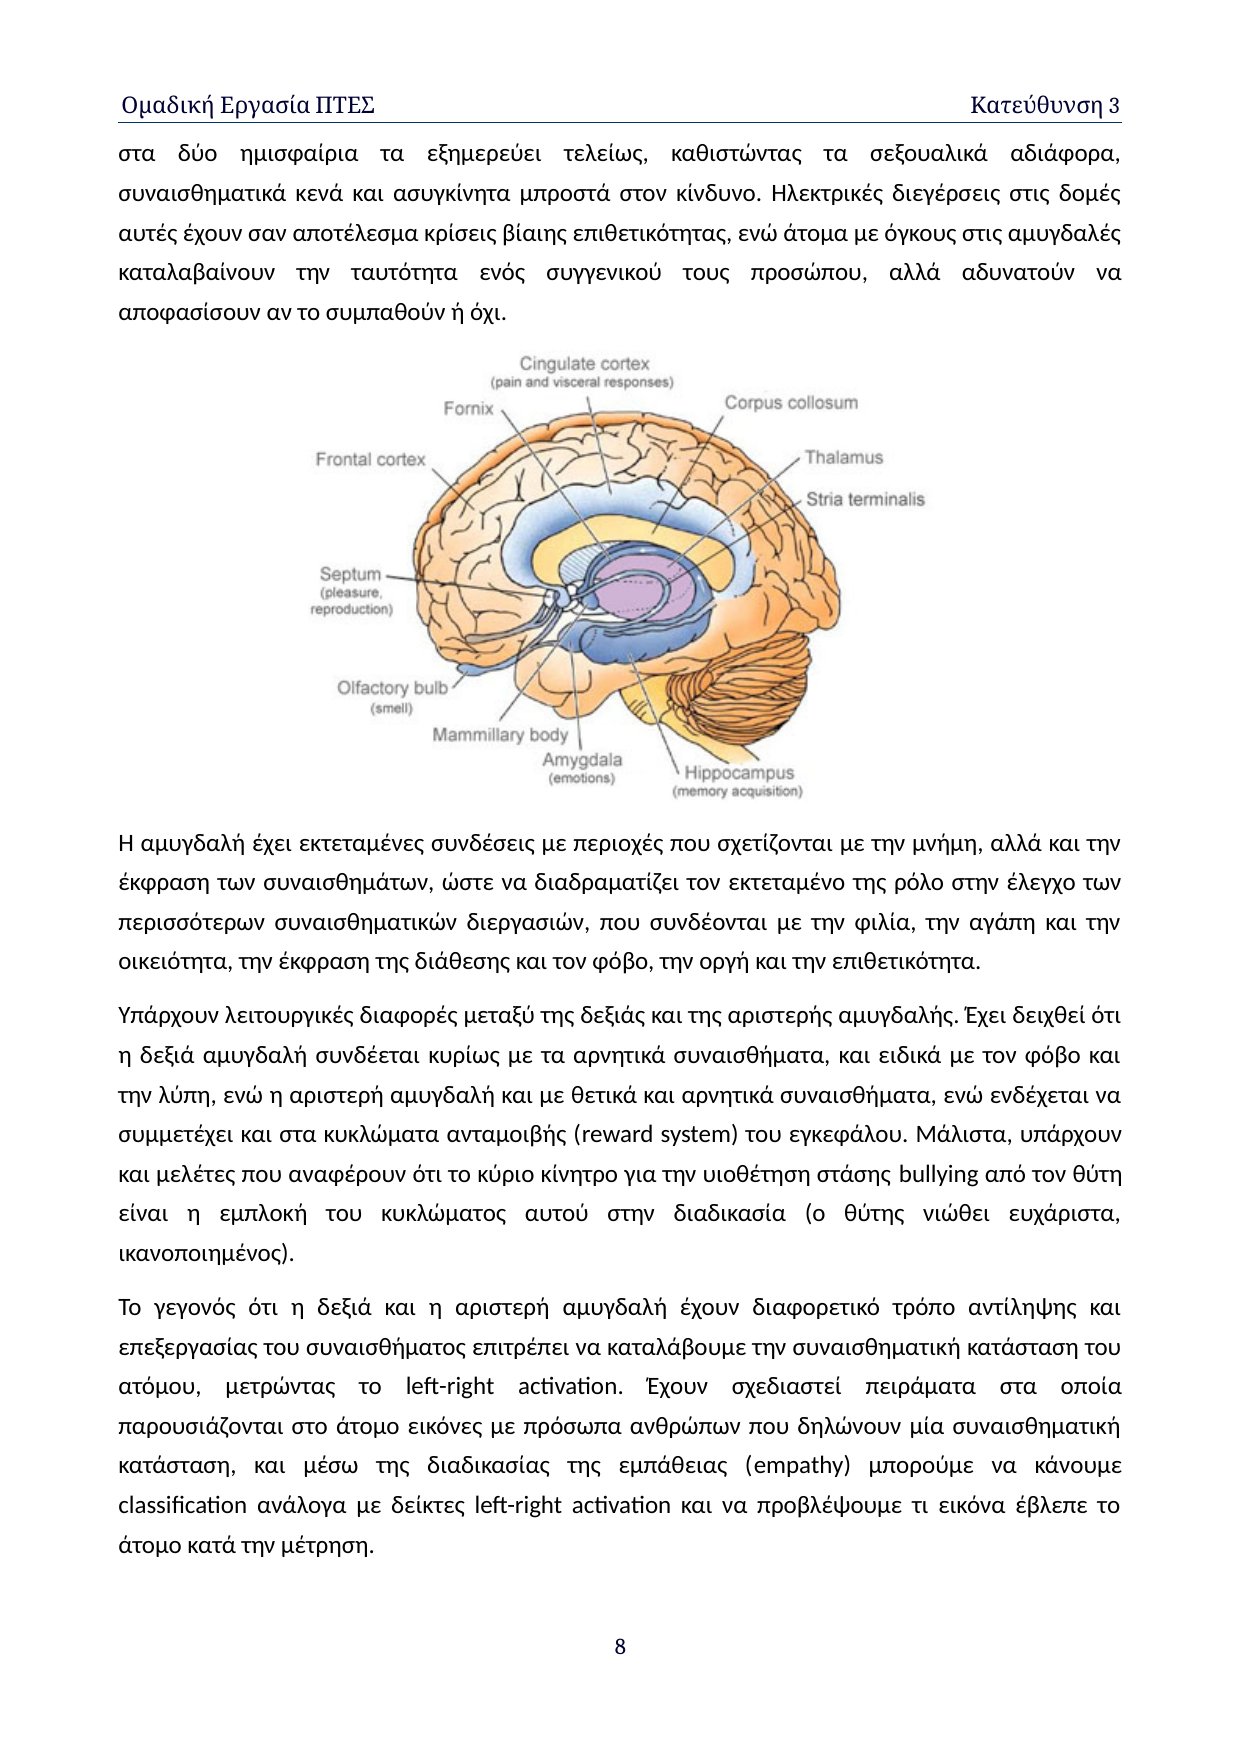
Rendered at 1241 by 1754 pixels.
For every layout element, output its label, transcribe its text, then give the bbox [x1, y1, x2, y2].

text Υπάρχουν λειτουργικές διαφορές μεταξύ της δεξιάς και της αριστερής αμυγδαλής. Έχει δειχθεί ότι η δεξιά αμυγδαλή συνδέεται κυρίως με τα αρνητικά συναισθήματα, και ειδικά με τον φόβο και την λύπη, ενώ η αριστερή αμυγδαλή και με θετικά και αρνητικά συναισθήματα, ενώ ενδέχεται να συμμετέχει και στα κυκλώματα ανταμοιβής (reward system) του εγκεφάλου. Μάλιστα, υπάρχουν και μελέτες που αναφέρουν ότι το κύριο κίνητρο για την υιοθέτηση στάσης bullying από τον θύτη είναι η εμπλοκή του κυκλώματος αυτού στην διαδικασία (ο θύτης νιώθει ευχάριστα, ικανοποιημένος). [118, 1000, 1122, 1268]
text Η αμυγδαλή έχει εκτεταμένες συνδέσεις με περιοχές που σχετίζονται με την μνήμη, αλλά και την έκφραση των συναισθημάτων, ώστε να διαδραματίζει τον εκτεταμένο της ρόλο στην έλεγχο των περισσότερων συναισθηματικών διεργασιών, που συνδέονται με την φιλία, την αγάπη και την οικειότητα, την έκφραση της διάθεσης και τον φόβο, την οργή και την επιθετικότητα. [118, 827, 1122, 976]
text στα δύο ημισφαίρια τα εξημερεύει τελείως, καθιστώντας τα σεξουαλικά αδιάφορα, συναισθηματικά κενά και ασυγκίνητα μπροστά στον κίνδυνο. Ηλεκτρικές διεγέρσεις στις δομές αυτές έχουν σαν αποτέλεσμα κρίσεις βίαιης επιθετικότητας, ενώ άτομα με όγκους στις αμυγδαλές καταλαβαίνουν την ταυτότητα ενός συγγενικού τους προσώπου, αλλά αδυνατούν να αποφασίσουν αν το συμπαθούν ή όχι. [118, 137, 1122, 326]
text Το γεγονός ότι η δεξιά και η αριστερή αμυγδαλή έχουν διαφορετικό τρόπο αντίληψης και επεξεργασίας του συναισθήματος επιτρέπει να καταλάβουμε την συναισθηματική κατάσταση του ατόμου, μετρώντας το left-right activation. Έχουν σχεδιαστεί πειράματα στα οποία παρουσιάζονται στο άτομο εικόνες με πρόσωπα ανθρώπων που δηλώνουν μία συναισθηματική κατάσταση, και μέσω της διαδικασίας της εμπάθειας (empathy) μπορούμε να κάνουμε classification ανάλογα με δείκτες left-right activation και να προβλέψουμε τι εικόνα έβλεπε το άτομο κατά την μέτρηση. [118, 1291, 1122, 1559]
picture [307, 350, 933, 803]
